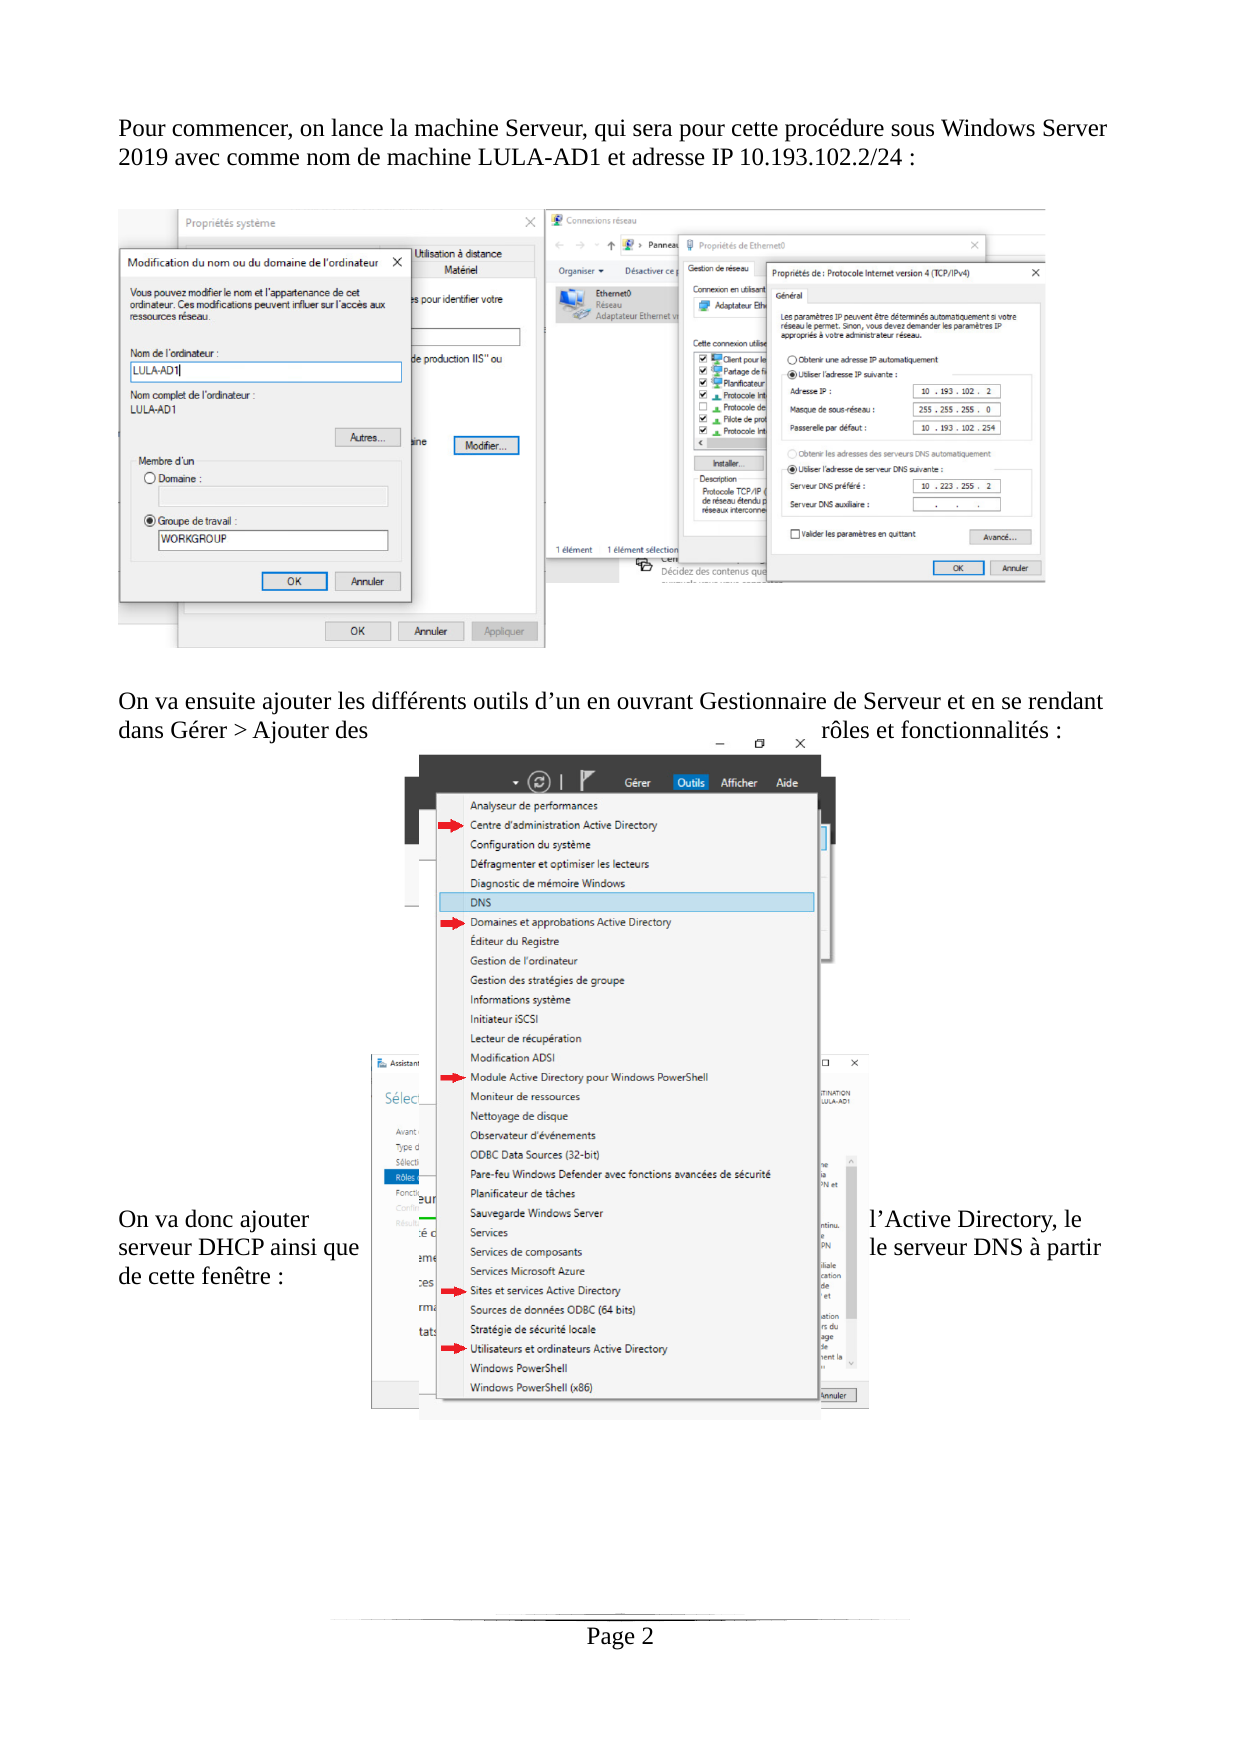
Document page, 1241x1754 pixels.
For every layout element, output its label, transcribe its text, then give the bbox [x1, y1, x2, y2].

text Pour commencer, on lance la machine Serveur, qui sera pour cette procédure sous Windows Server 2019 avec comme nom de machine LULA-AD1 et adresse IP 10.193.102.2/24 : On va ensuite ajouter les différents outils d’un en ouvrant Gestionnaire de Serveur et en se rendant dans Gérer > Ajouter des rôles et fonctionnalités : On va donc ajouter l’Active Directory, le serveur DHCP ainsi que le serveur DNS à partir de cette fenêtre : [118, 75, 1122, 1597]
